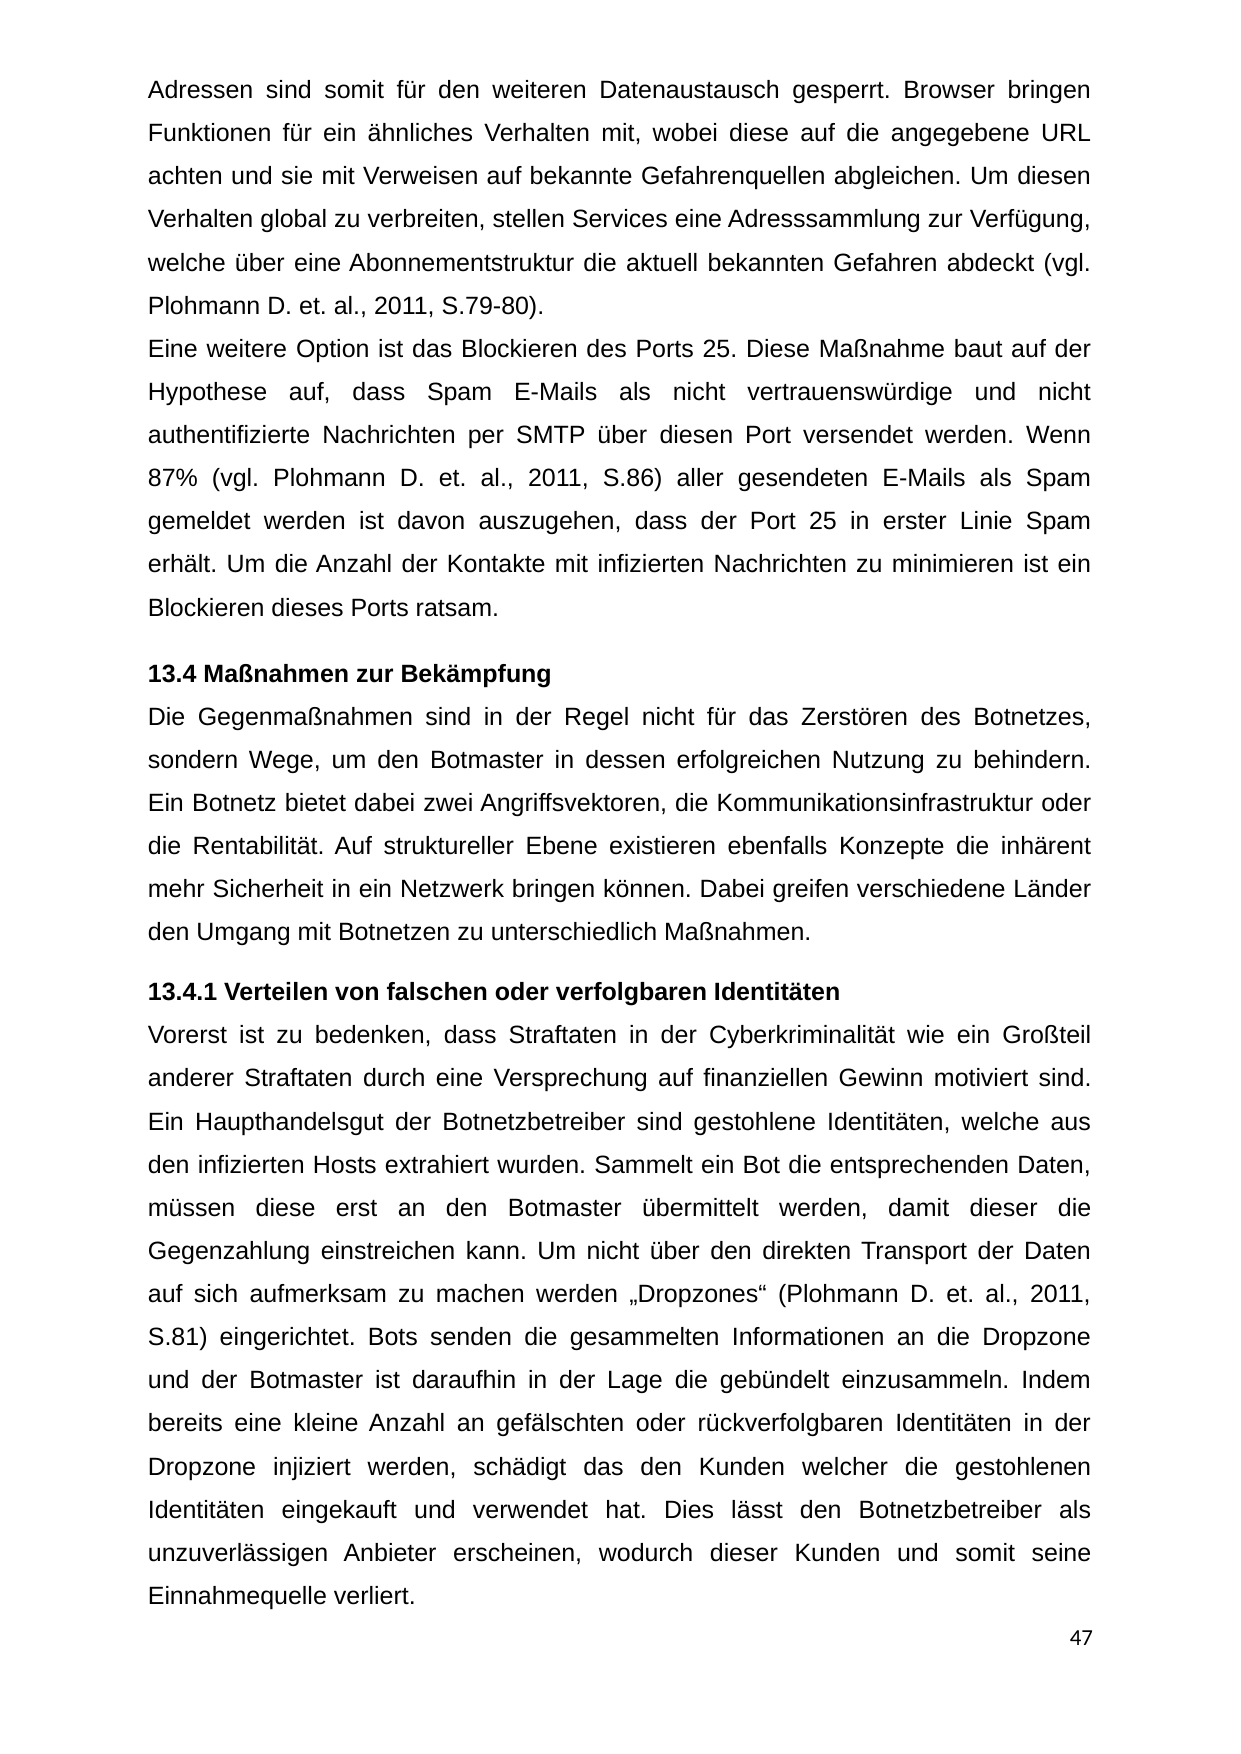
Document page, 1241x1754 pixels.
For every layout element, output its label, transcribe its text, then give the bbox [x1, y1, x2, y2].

text Die Gegenmaßnahmen sind in der Regel nicht für das Zerstören des Botnetzes, sondern Wege, um den Botmaster in dessen erfolgreichen Nutzung zu behindern. Ein Botnetz bietet dabei zwei Angriffsvektoren, die Kommunikationsinfrastruktur oder die Rentabilität. Auf struktureller Ebene existieren ebenfalls Konzepte die inhärent mehr Sicherheit in ein Netzwerk bringen können. Dabei greifen verschiedene Länder den Umgang mit Botnetzen zu unterschiedlich Maßnahmen. [148, 702, 1093, 946]
subtitle 13.4.1 Verteilen von falschen oder verfolgbaren Identitäten [148, 977, 1093, 1006]
text Vorerst ist zu bedenken, dass Straftaten in der Cyberkriminalität wie ein Großteil anderer Straftaten durch eine Versprechung auf finanziellen Gewinn motiviert sind. Ein Haupthandelsgut der Botnetzbetreiber sind gestohlene Identitäten, welche aus den infizierten Hosts extrahiert wurden. Sammelt ein Bot die entsprechenden Daten, müssen diese erst an den Botmaster übermittelt werden, damit dieser die Gegenzahlung einstreichen kann. Um nicht über den direkten Transport der Daten auf sich aufmerksam zu machen werden „Dropzones“ (Plohmann D. et. al., 2011, S.81) eingerichtet. Bots senden die gesammelten Informationen an die Dropzone und der Botmaster ist daraufhin in der Lage die gebündelt einzusammeln. Indem bereits eine kleine Anzahl an gefälschten oder rückverfolgbaren Identitäten in der Dropzone injiziert werden, schädigt das den Kunden welcher die gestohlenen Identitäten eingekauft und verwendet hat. Dies lässt den Botnetzbetreiber als unzuverlässigen Anbieter erscheinen, wodurch dieser Kunden und somit seine Einnahmequelle verliert. [148, 1020, 1093, 1609]
subtitle 13.4 Maßnahmen zur Bekämpfung [148, 658, 1093, 687]
text Adressen sind somit für den weiteren Datenaustausch gesperrt. Browser bringen Funktionen für ein ähnliches Verhalten mit, wobei diese auf die angegebene URL achten und sie mit Verweisen auf bekannte Gefahrenquellen abgleichen. Um diesen Verhalten global zu verbreiten, stellen Services eine Adresssammlung zur Verfügung, welche über eine Abonnementstruktur die aktuell bekannten Gefahren abdeckt (vgl. Plohmann D. et. al., 2011, S.79-80). Eine weitere Option ist das Blockieren des Ports 25. Diese Maßnahme baut auf der Hypothese auf, dass Spam E-Mails als nicht vertrauenswürdige und nicht authentifizierte Nachrichten per SMTP über diesen Port versendet werden. Wenn 87% (vgl. Plohmann D. et. al., 2011, S.86) aller gesendeten E-Mails als Spam gemeldet werden ist davon auszugehen, dass der Port 25 in erster Linie Spam erhält. Um die Anzahl der Kontakte mit infizierten Nachrichten zu minimieren ist ein Blockieren dieses Ports ratsam. [148, 75, 1093, 621]
